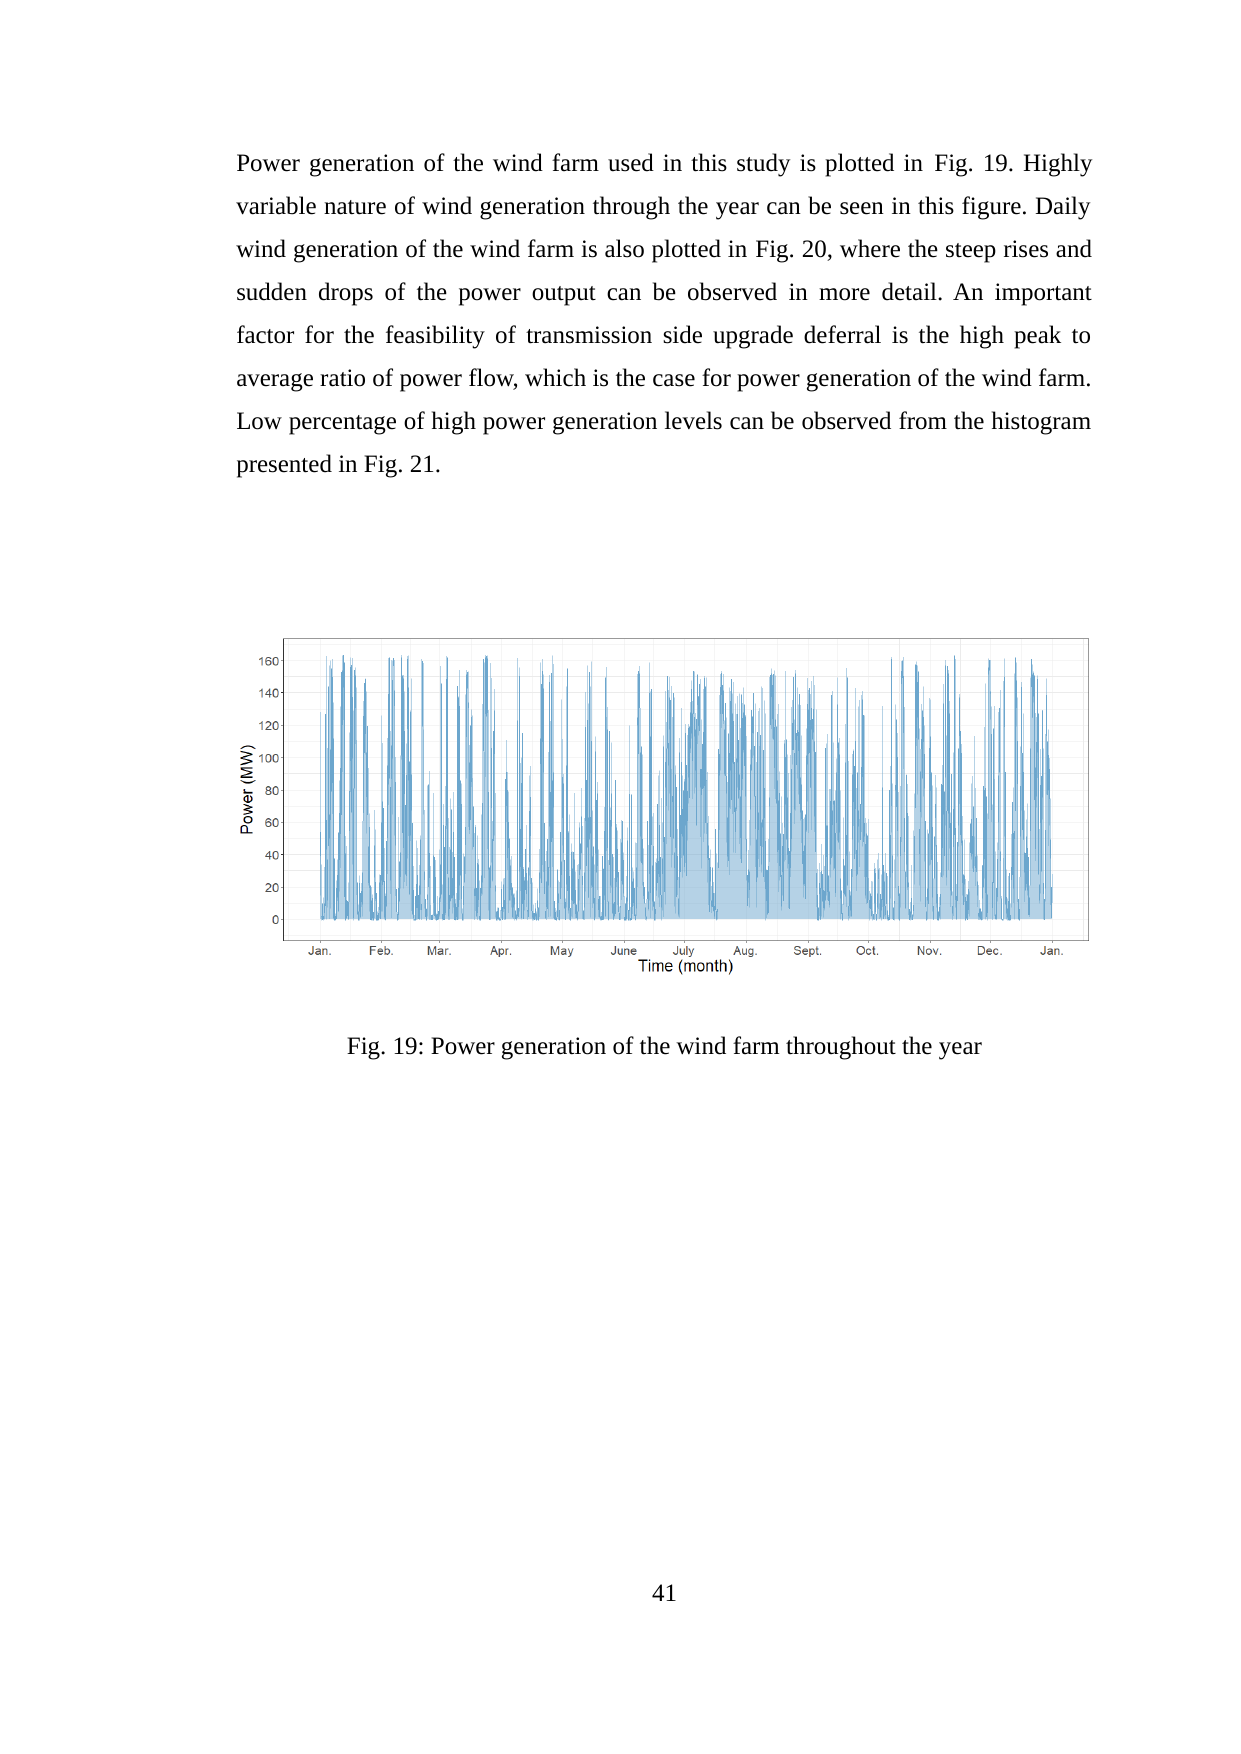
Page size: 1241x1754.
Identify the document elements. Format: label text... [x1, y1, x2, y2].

text Fig. 19: Power generation of the wind farm throughout the year [236, 1031, 1093, 1059]
picture [236, 634, 1093, 977]
text Power generation of the wind farm used in this study is plotted in Fig. 19. Highly variable nature of wind generation through the year can be seen in this figure. Daily wind generation of the wind farm is also plotted in Fig. 20, where the steep rises and sudden drops of the power output can be observed in more detail. An important factor for the feasibility of transmission side upgrade deferral is the high peak to average ratio of power flow, which is the case for power generation of the wind farm. Low percentage of high power generation levels can be observed from the histogram presented in Fig. 21. [236, 148, 1093, 478]
